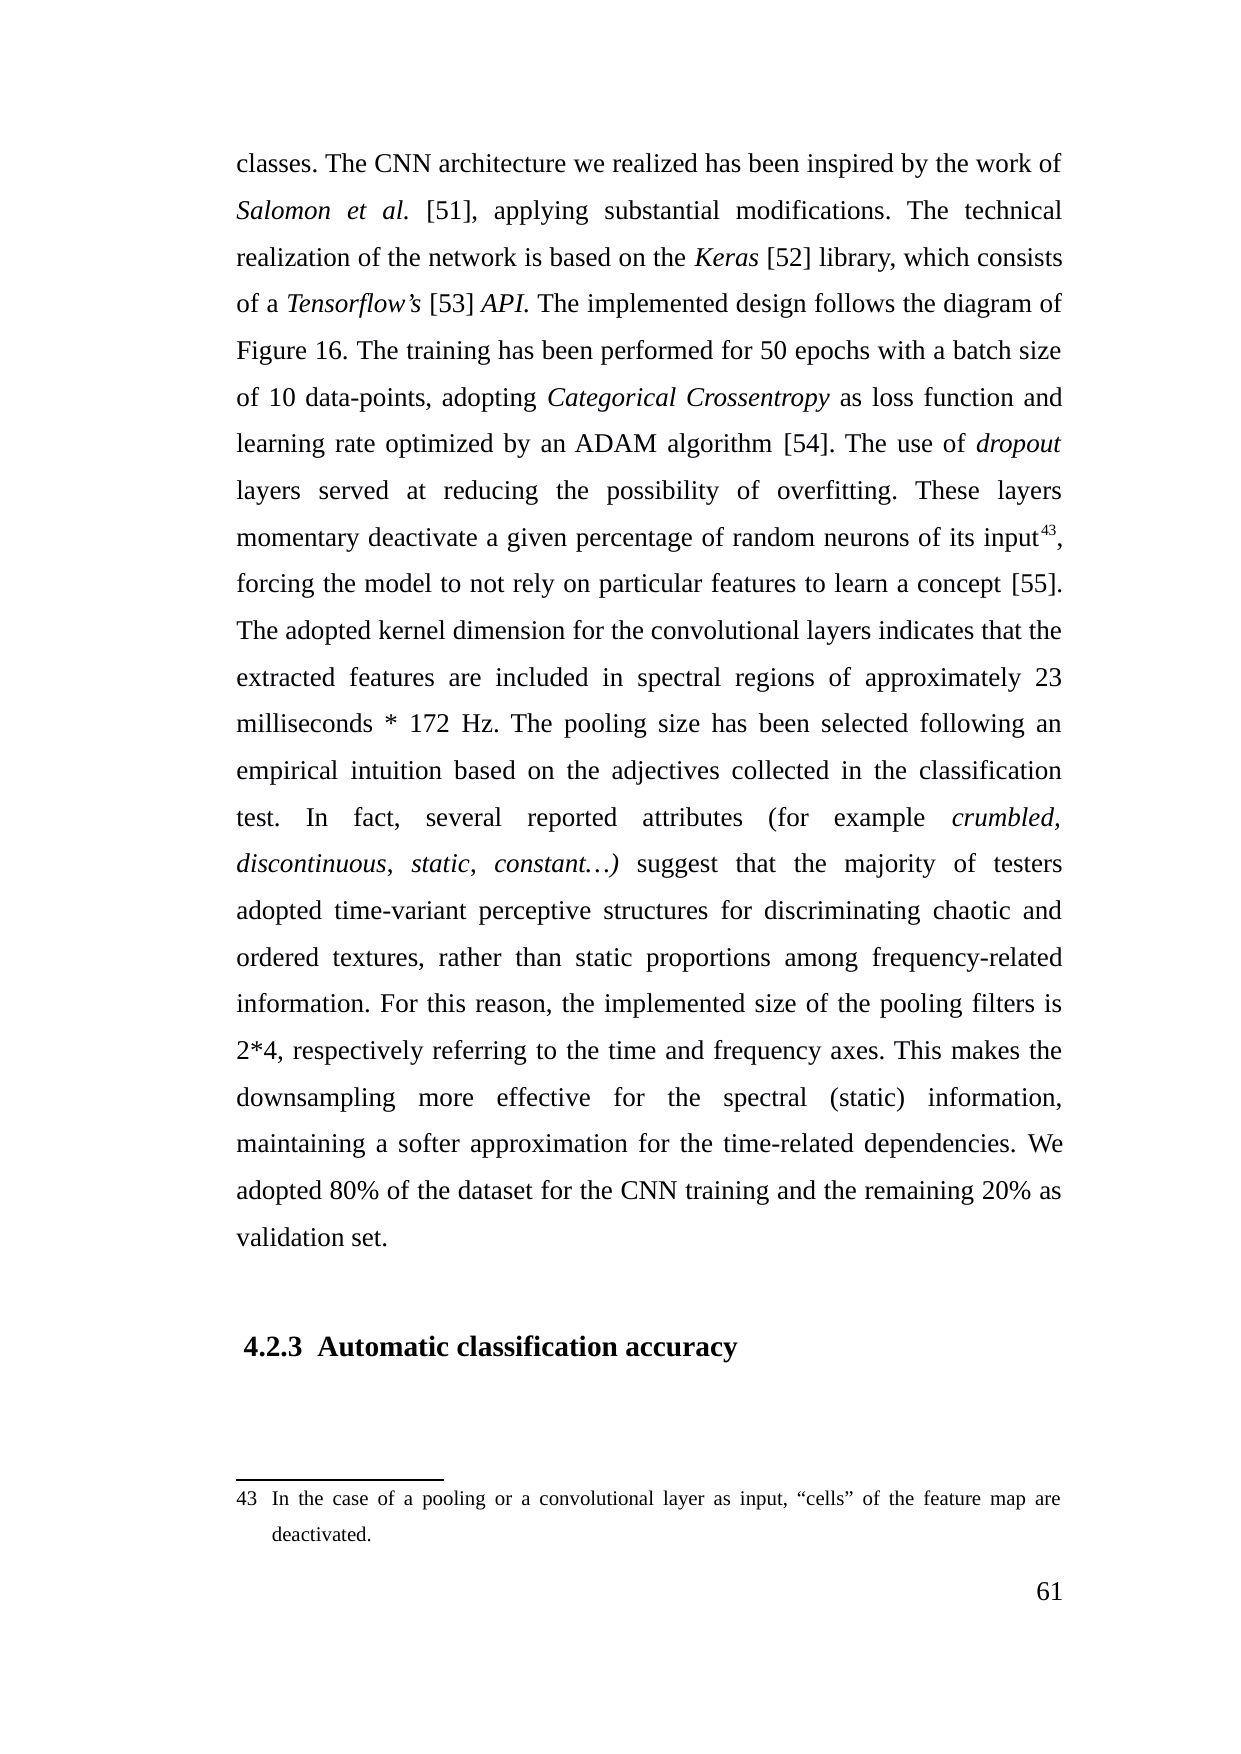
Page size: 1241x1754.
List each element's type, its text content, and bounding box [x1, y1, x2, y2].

subtitle Automatic classification accuracy [236, 1329, 1063, 1363]
text classes. The CNN architecture we realized has been inspired by the work of Salomon et al. [51], applying substantial modifications. The technical realization of the network is based on the Keras [52] library, which consists of a Tensorflow’s [53] API. The implemented design follows the diagram of Figure 16. The training has been performed for 50 epochs with a batch size of 10 data-points, adopting Categorical Crossentropy as loss function and learning rate optimized by an ADAM algorithm [54]. The use of dropout layers served at reducing the possibility of overfitting. These layers momentary deactivate a given percentage of random neurons of its input, forcing the model to not rely on particular features to learn a concept [55]. The adopted kernel dimension for the convolutional layers indicates that the extracted features are included in spectral regions of approximately 23 milliseconds * 172 Hz. The pooling size has been selected following an empirical intuition based on the adjectives collected in the classification test. In fact, several reported attributes (for example crumbled, discontinuous, static, constant…) suggest that the majority of testers adopted time-variant perceptive structures for discriminating chaotic and ordered textures, rather than static proportions among frequency-related information. For this reason, the implemented size of the pooling filters is 2*4, respectively referring to the time and frequency axes. This makes the downsampling more effective for the spectral (static) information, maintaining a softer approximation for the time-related dependencies. We adopted 80% of the dataset for the CNN training and the remaining 20% as validation set. [236, 148, 1063, 1252]
text In the case of a pooling or a convolutional layer as input, “cells” of the feature map are deactivated. [236, 1486, 1063, 1546]
